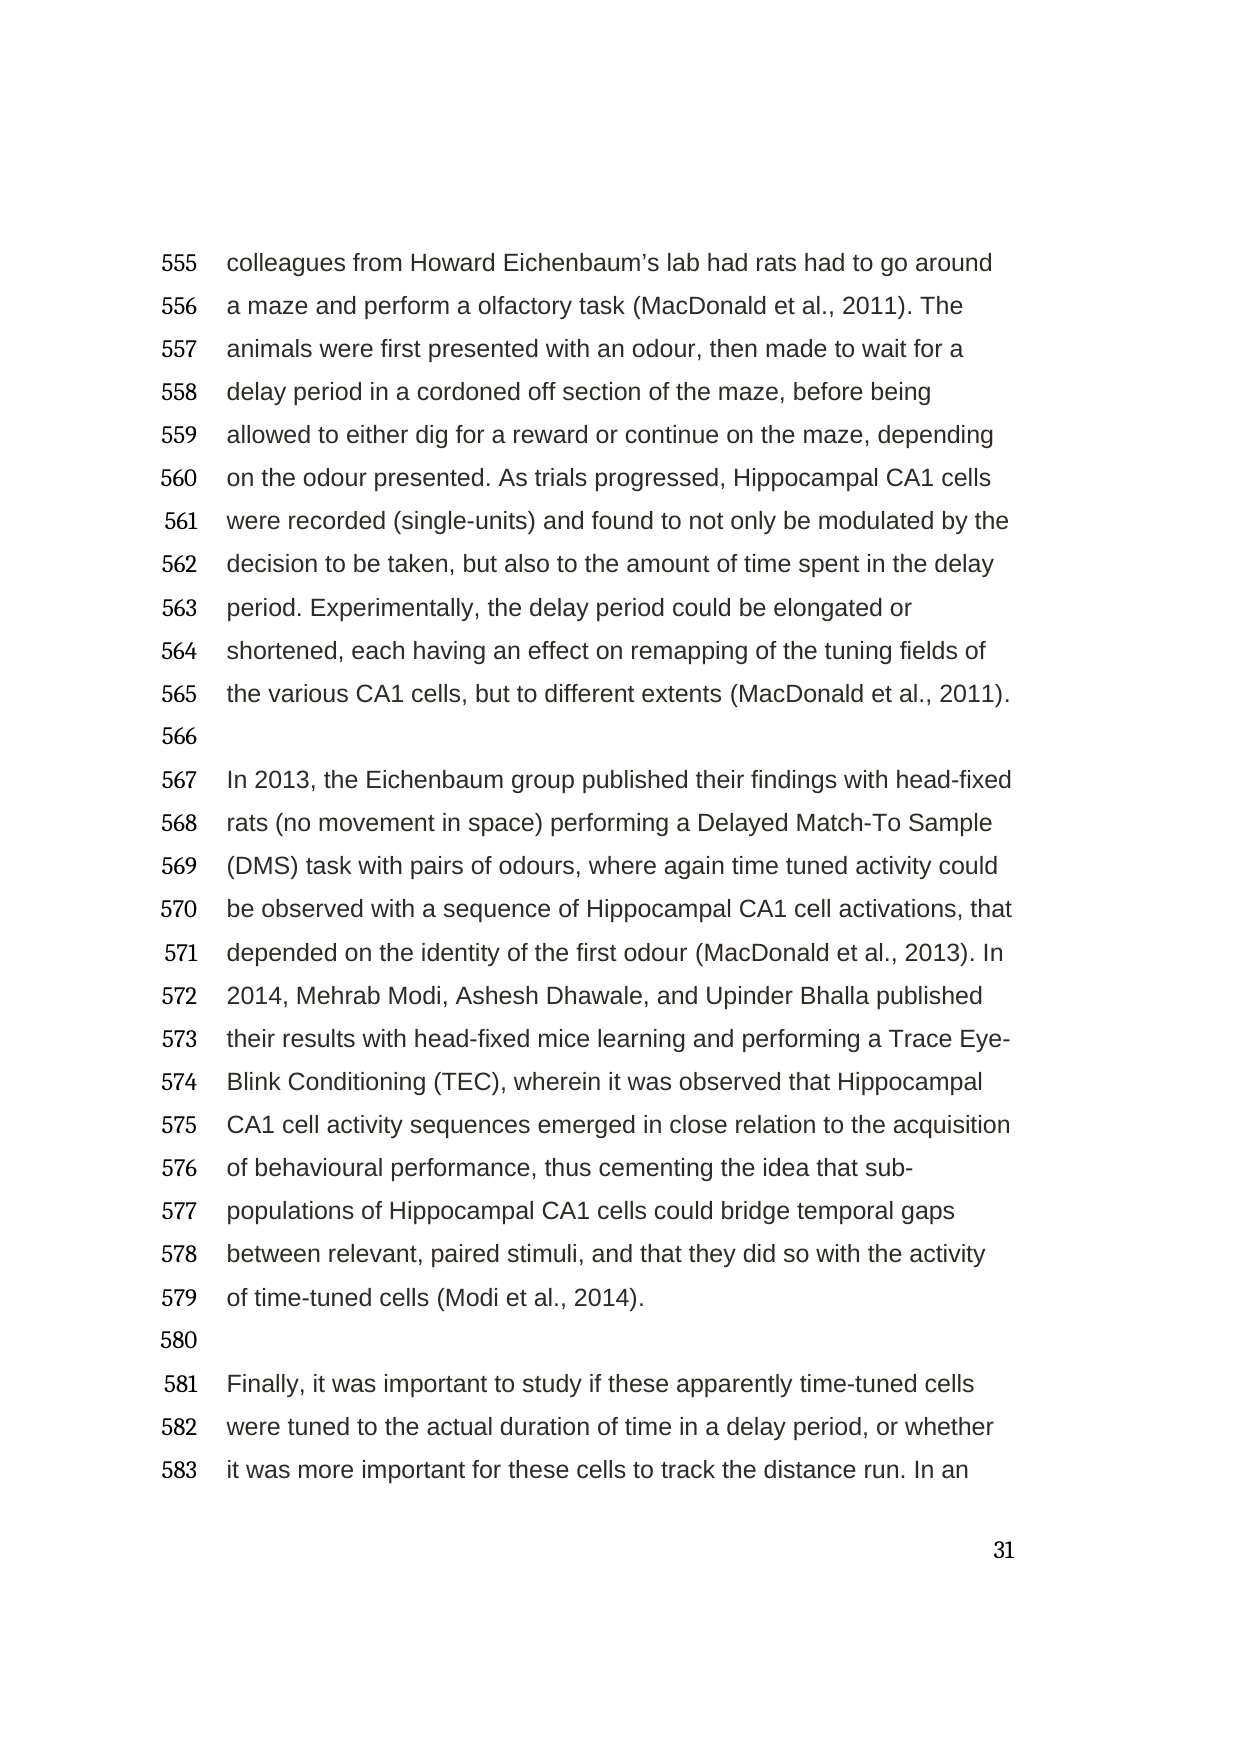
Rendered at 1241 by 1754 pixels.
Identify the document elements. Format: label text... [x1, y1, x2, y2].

text Finally, it was important to study if these apparently time-tuned cells were tuned to the actual duration of time in a delay period, or whether it was more important for these cells to track the distance run. In an [226, 1369, 1014, 1484]
text colleagues from Howard Eichenbaum’s lab had rats had to go around a maze and perform a olfactory task (MacDonald et al., 2011)⁠. The animals were first presented with an odour, then made to wait for a delay period in a cordoned off section of the maze, before being allowed to either dig for a reward or continue on the maze, depending on the odour presented. As trials progressed, Hippocampal CA1 cells were recorded (single-units) and found to not only be modulated by the decision to be taken, but also to the amount of time spent in the delay period. Experimentally, the delay period could be elongated or shortened, each having an effect on remapping of the tuning fields of the various CA1 cells, but to different extents (MacDonald et al., 2011)⁠. [226, 248, 1014, 708]
text In 2013, the Eichenbaum group published their findings with head-fixed rats (no movement in space) performing a Delayed Match-To Sample (DMS) task with pairs of odours, where again time tuned activity could be observed with a sequence of Hippocampal CA1 cell activations, that depended on the identity of the first odour (MacDonald et al., 2013). In 2014, Mehrab Modi, Ashesh Dhawale, and Upinder Bhalla published their results with head-fixed mice learning and performing a Trace Eye-Blink Conditioning (TEC), wherein it was observed that Hippocampal CA1 cell activity sequences emerged in close relation to the acquisition of behavioural performance, thus cementing the idea that sub-populations of Hippocampal CA1 cells could bridge temporal gaps between relevant, paired stimuli, and that they did so with the activity of time-tuned cells (Modi et al., 2014)⁠. [226, 765, 1014, 1311]
